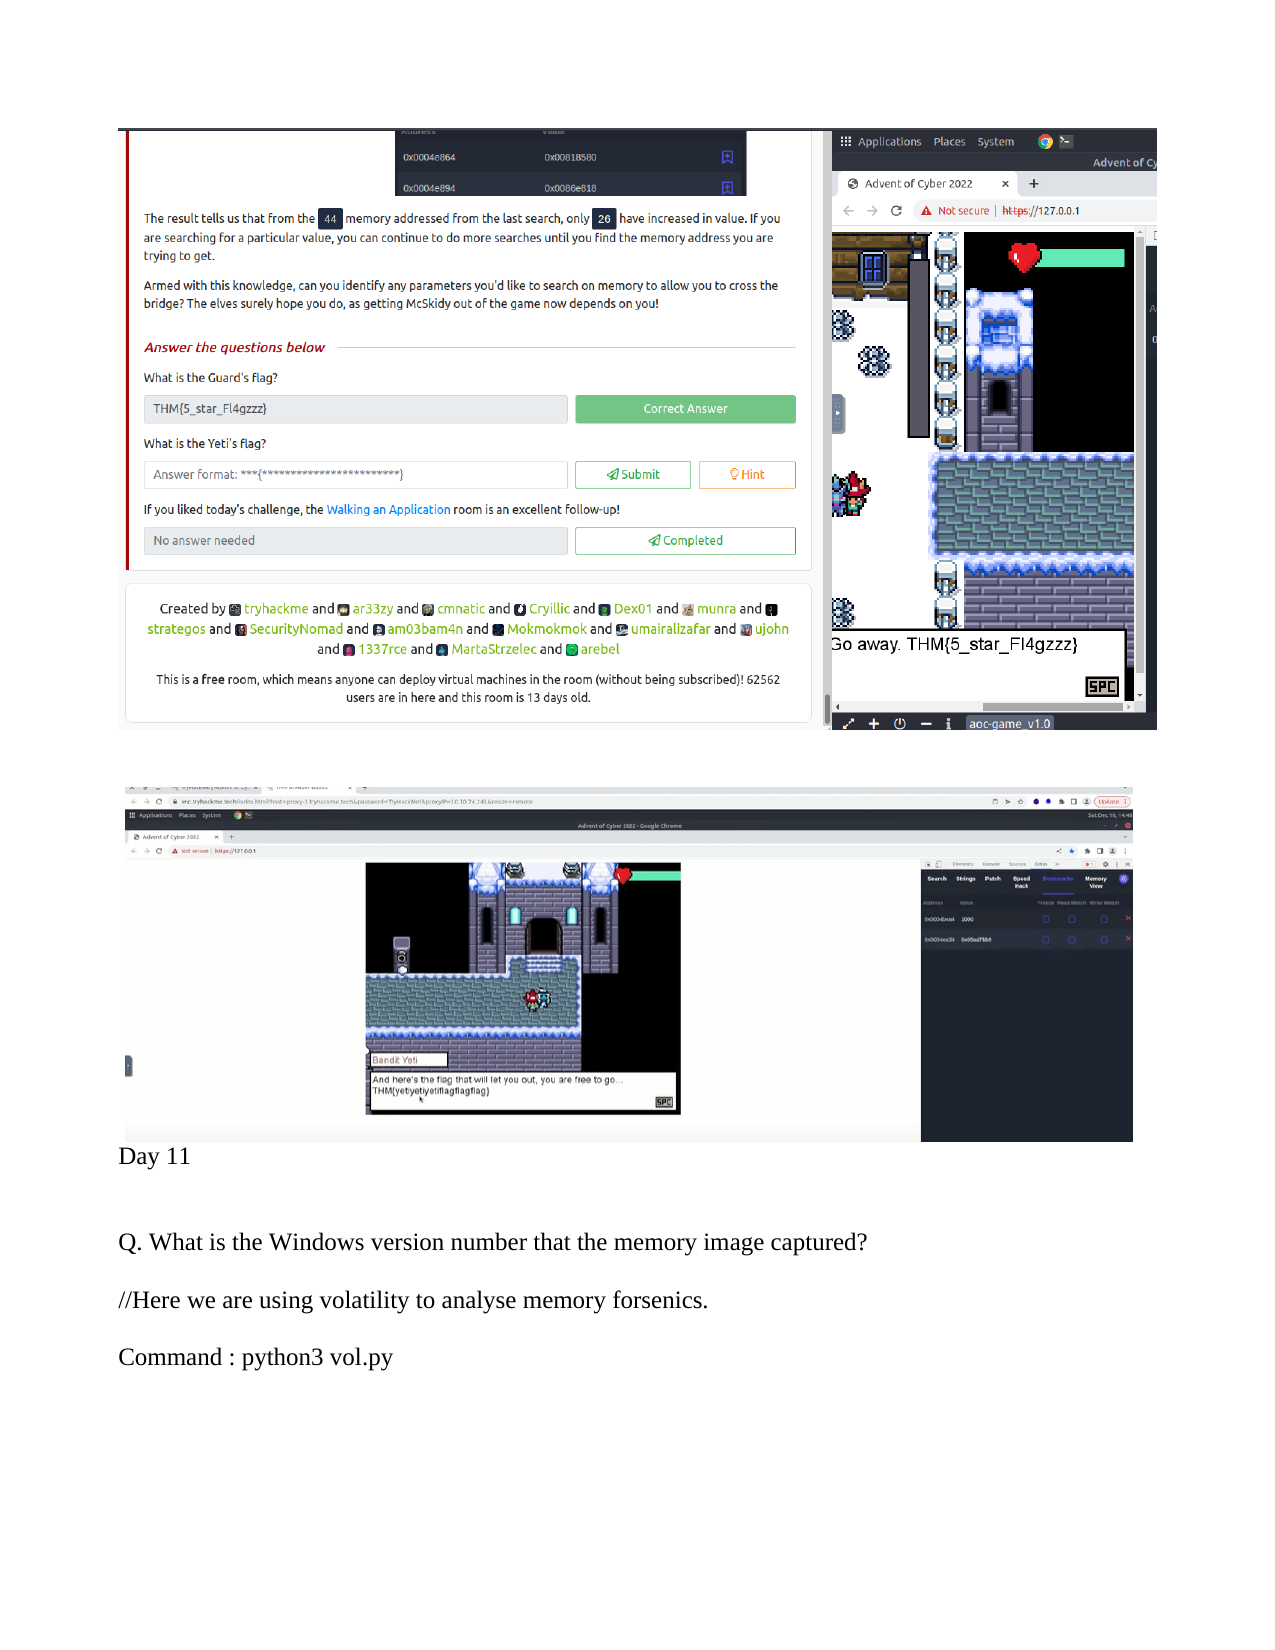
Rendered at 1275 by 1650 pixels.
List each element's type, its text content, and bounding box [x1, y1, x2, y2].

text Command : python3 vol.py [118, 1342, 1157, 1371]
text Day 11 [118, 1142, 1157, 1170]
picture [118, 787, 1157, 1142]
picture [118, 128, 1157, 730]
text //Here we are using volatility to analyse memory forsenics. [118, 1285, 1157, 1314]
text Q. What is the Windows version number that the memory image captured? [118, 1227, 1157, 1256]
